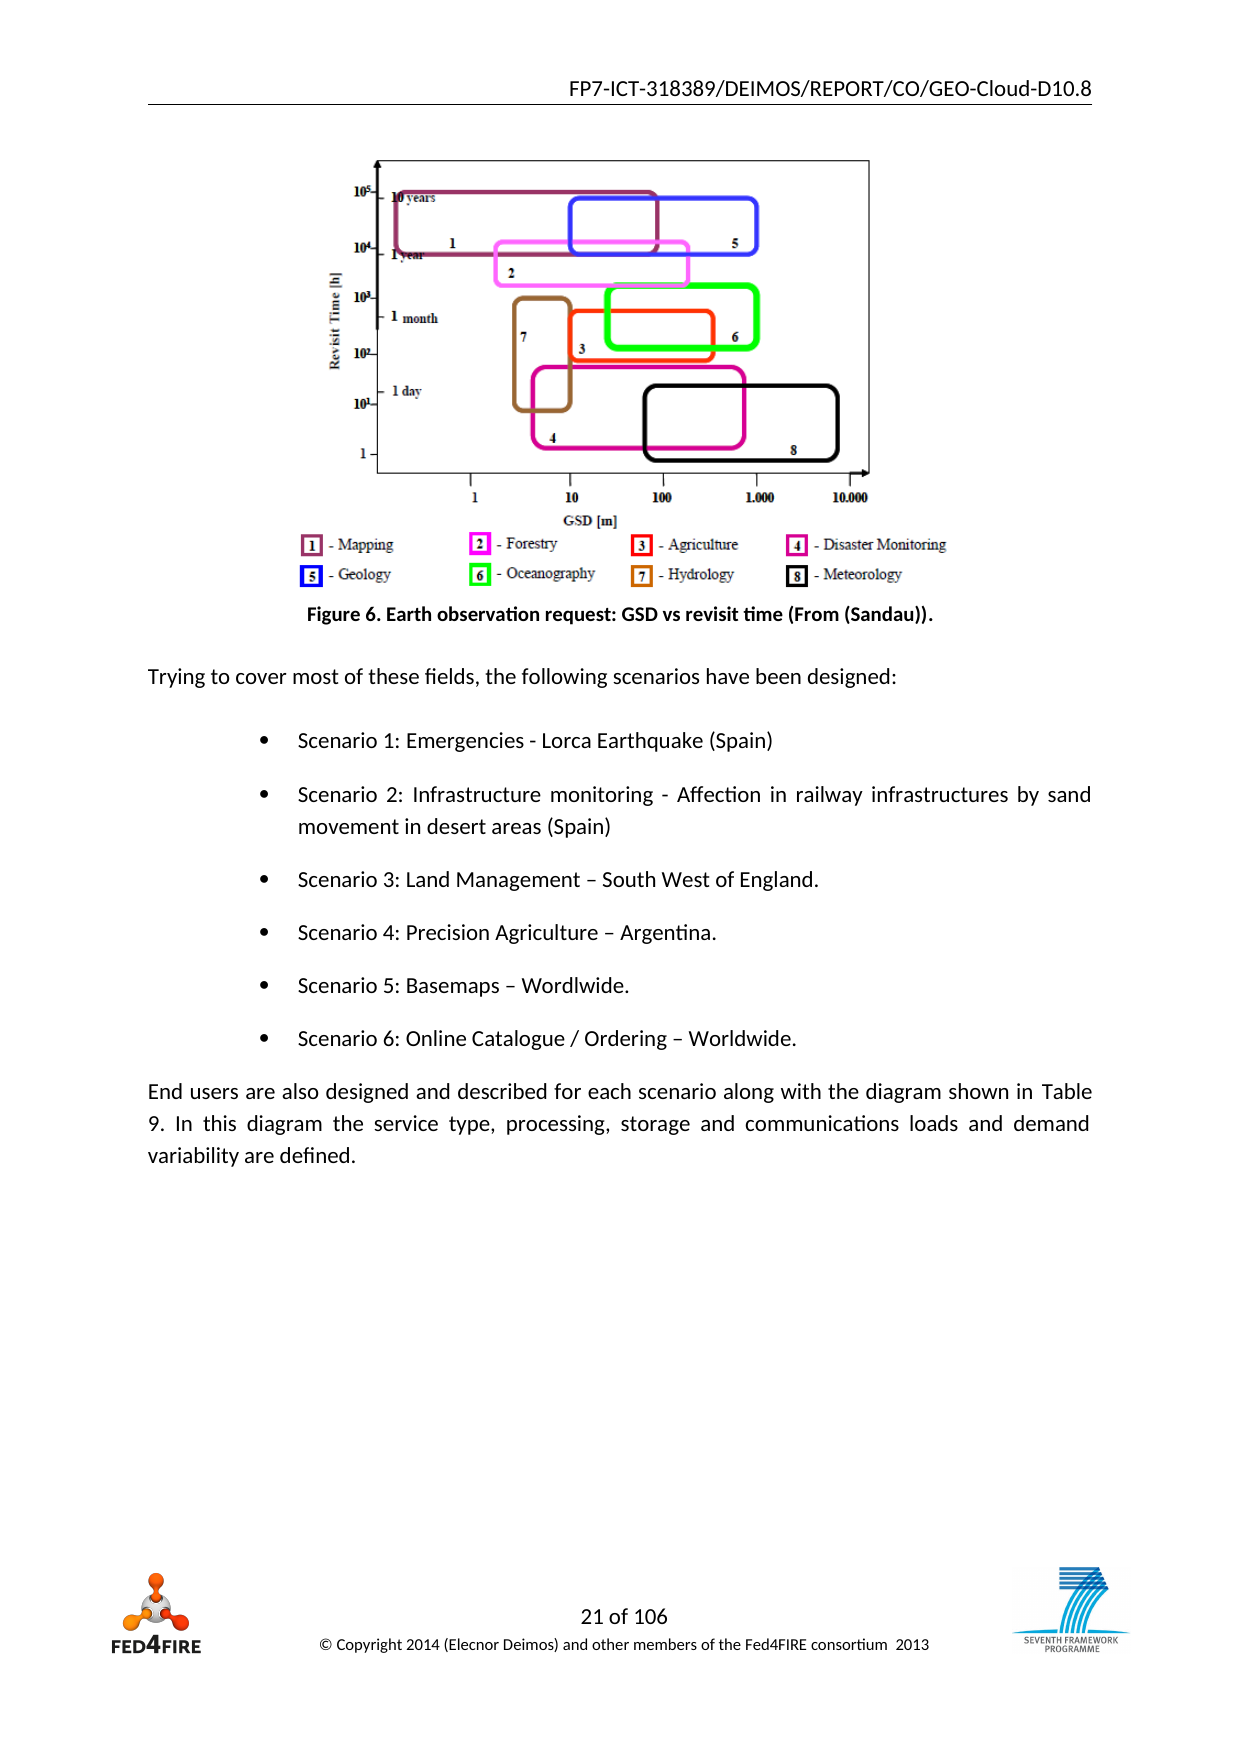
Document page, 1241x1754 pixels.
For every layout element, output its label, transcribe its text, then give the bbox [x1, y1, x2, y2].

list Scenario 5: Basemaps – Wordlwide. [260, 971, 1092, 999]
text Figure 6. Earth observation request: GSD vs revisit time (From (Sandau)). [148, 601, 1092, 626]
list Scenario 4: Precision Agriculture – Argentina. [260, 918, 1092, 946]
list Scenario 1: Emergencies - Lorca Earthquake (Spain) [260, 727, 1092, 755]
text Trying to cover most of these fields, the following scenarios have been designed: [148, 662, 1092, 690]
list Scenario 6: Online Catalogue / Ordering – Worldwide. [260, 1024, 1092, 1052]
list Scenario 2: Infrastructure monitoring - Affection in railway infrastructures by sand movement in desert areas (Spain) [260, 780, 1092, 840]
text End users are also designed and described for each scenario along with the diagram shown in Table 9. In this diagram the service type, processing, storage and communications loads and demand variability are defined. [148, 1077, 1092, 1169]
list Scenario 3: Land Management – South West of England. [260, 865, 1092, 893]
